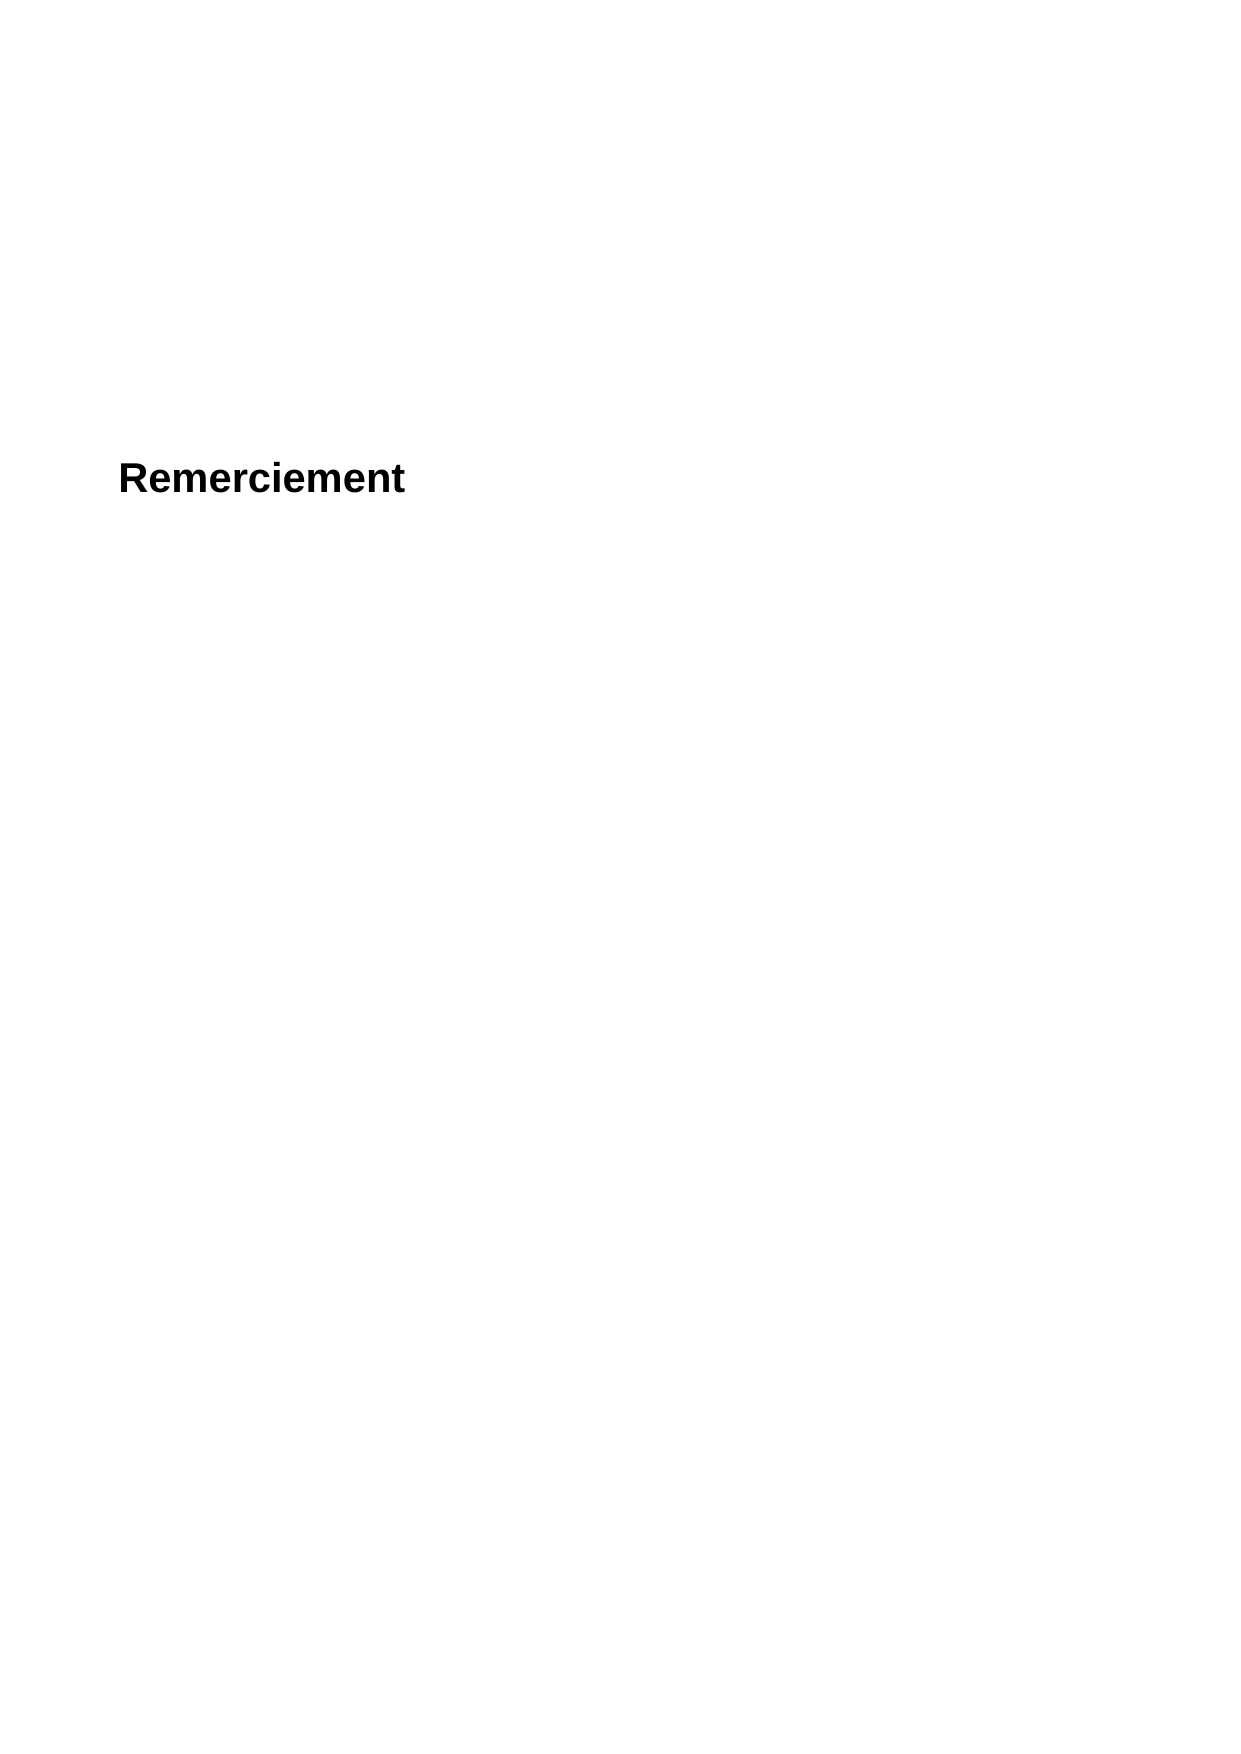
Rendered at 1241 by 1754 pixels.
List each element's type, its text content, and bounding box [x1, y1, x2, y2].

text Remerciement [118, 453, 1122, 501]
